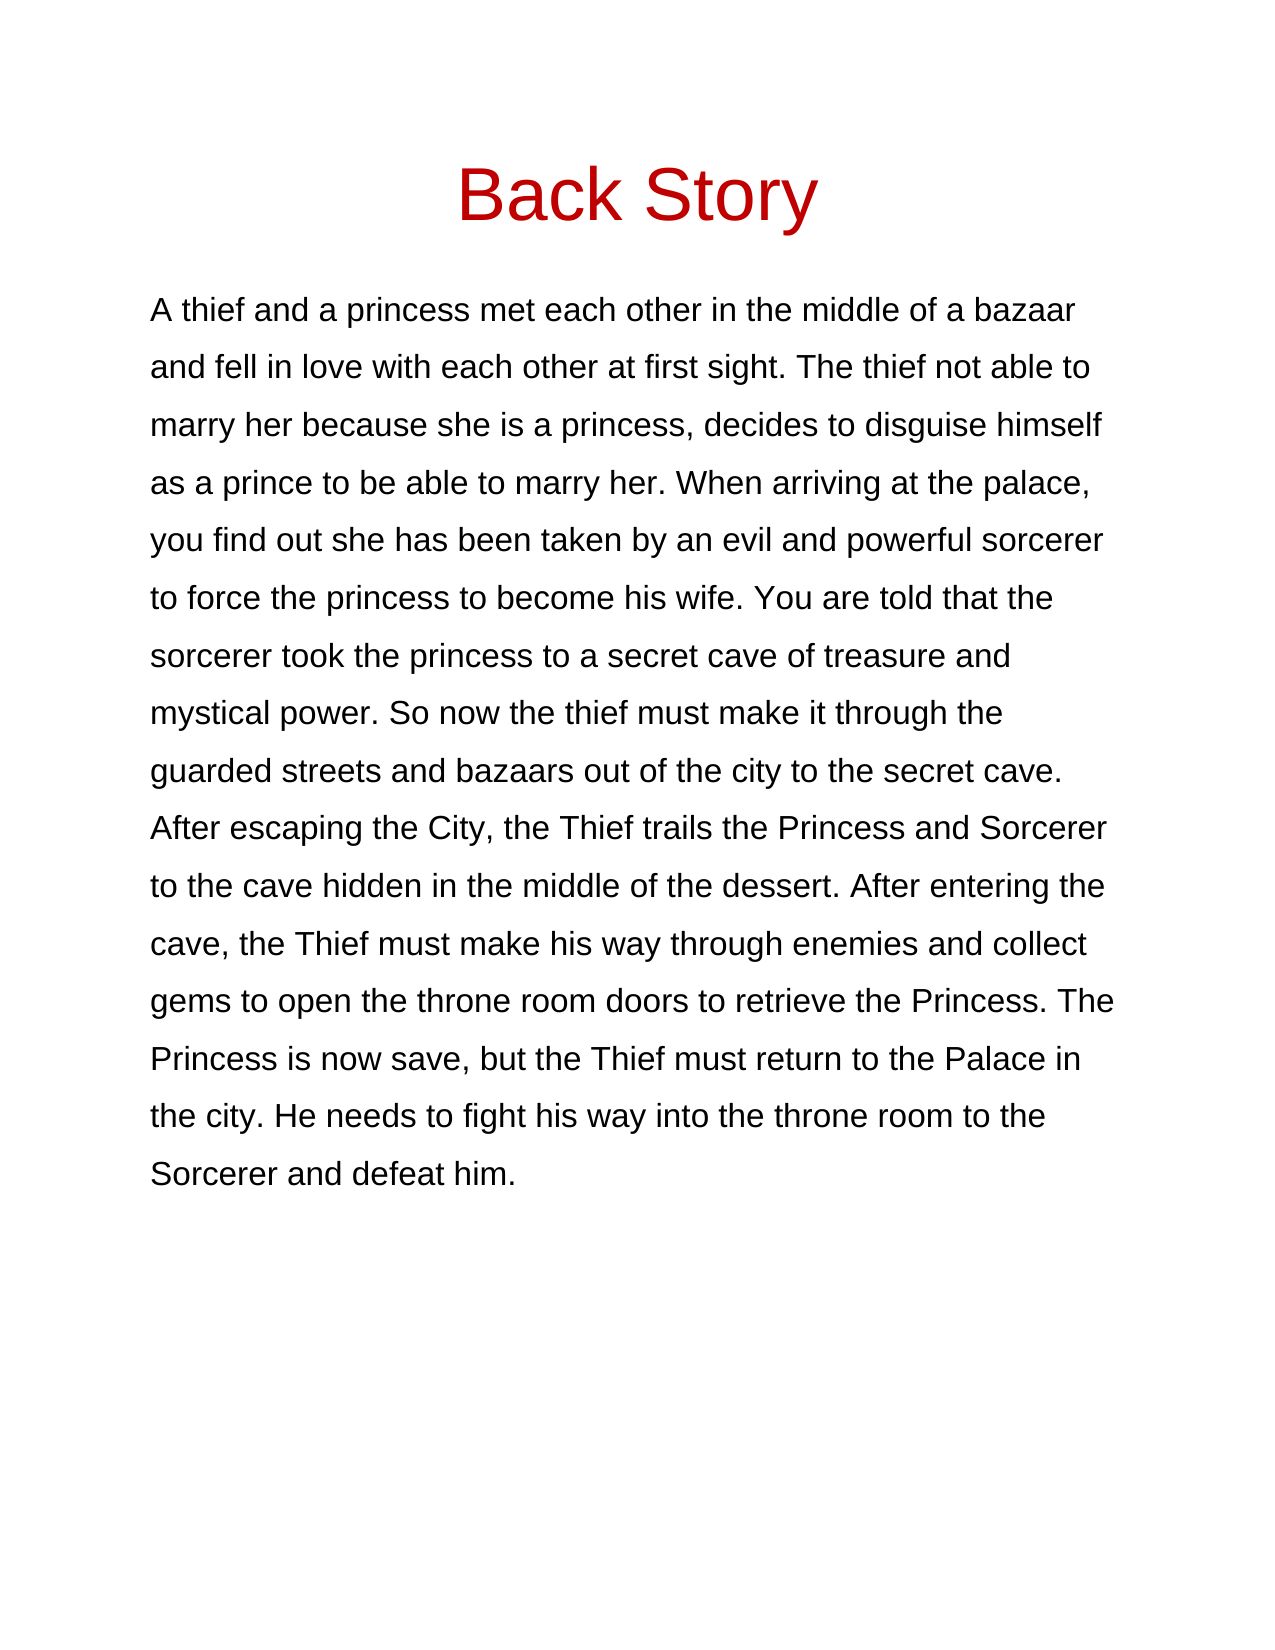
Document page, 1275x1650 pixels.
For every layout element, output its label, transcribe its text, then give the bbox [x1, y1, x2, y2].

text A thief and a princess met each other in the middle of a bazaar and fell in love with each other at first sight. The thief not able to marry her because she is a princess, decides to disguise himself as a prince to be able to marry her. When arriving at the palace, you find out she has been taken by an evil and powerful sorcerer to force the princess to become his wife. You are told that the sorcerer took the princess to a secret cave of treasure and mystical power. So now the thief must make it through the guarded streets and bazaars out of the city to the secret cave. After escaping the City, the Thief trails the Princess and Sorcerer to the cave hidden in the middle of the dessert. After entering the cave, the Thief must make his way through enemies and collect gems to open the throne room doors to retrieve the Princess. The Princess is now save, but the Thief must return to the Palace in the city. He needs to fight his way into the throne room to the Sorcerer and defeat him. [150, 290, 1125, 1192]
subtitle Back Story [150, 150, 1125, 236]
